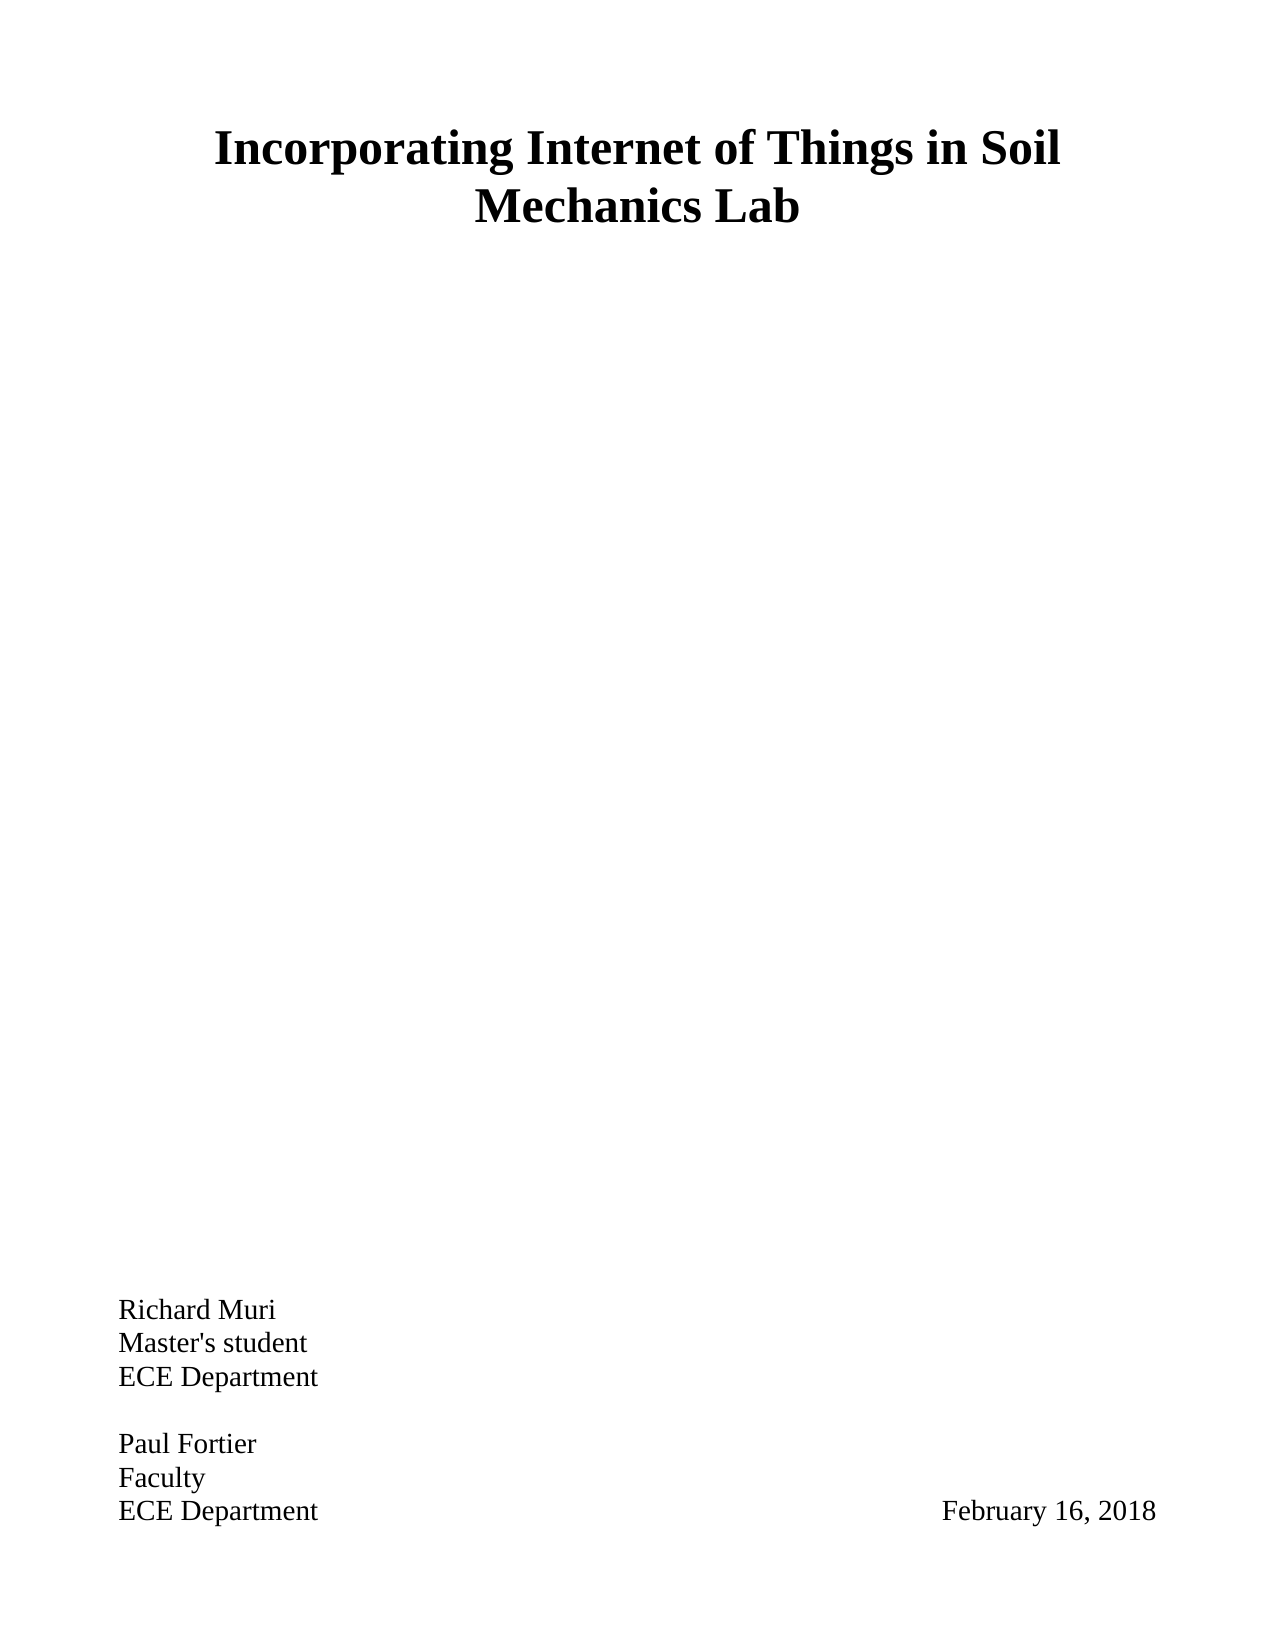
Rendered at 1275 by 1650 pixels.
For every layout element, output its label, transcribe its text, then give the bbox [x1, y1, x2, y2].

text Faculty [118, 1460, 1157, 1493]
text Paul Fortier [118, 1426, 1157, 1460]
text Richard Muri [118, 1292, 1157, 1326]
text ECE Department [118, 1359, 1157, 1393]
text Incorporating Internet of Things in Soil Mechanics Lab [118, 118, 1157, 233]
text ECE Department February 16, 2018 [118, 1493, 1157, 1527]
text Master's student [118, 1326, 1157, 1359]
